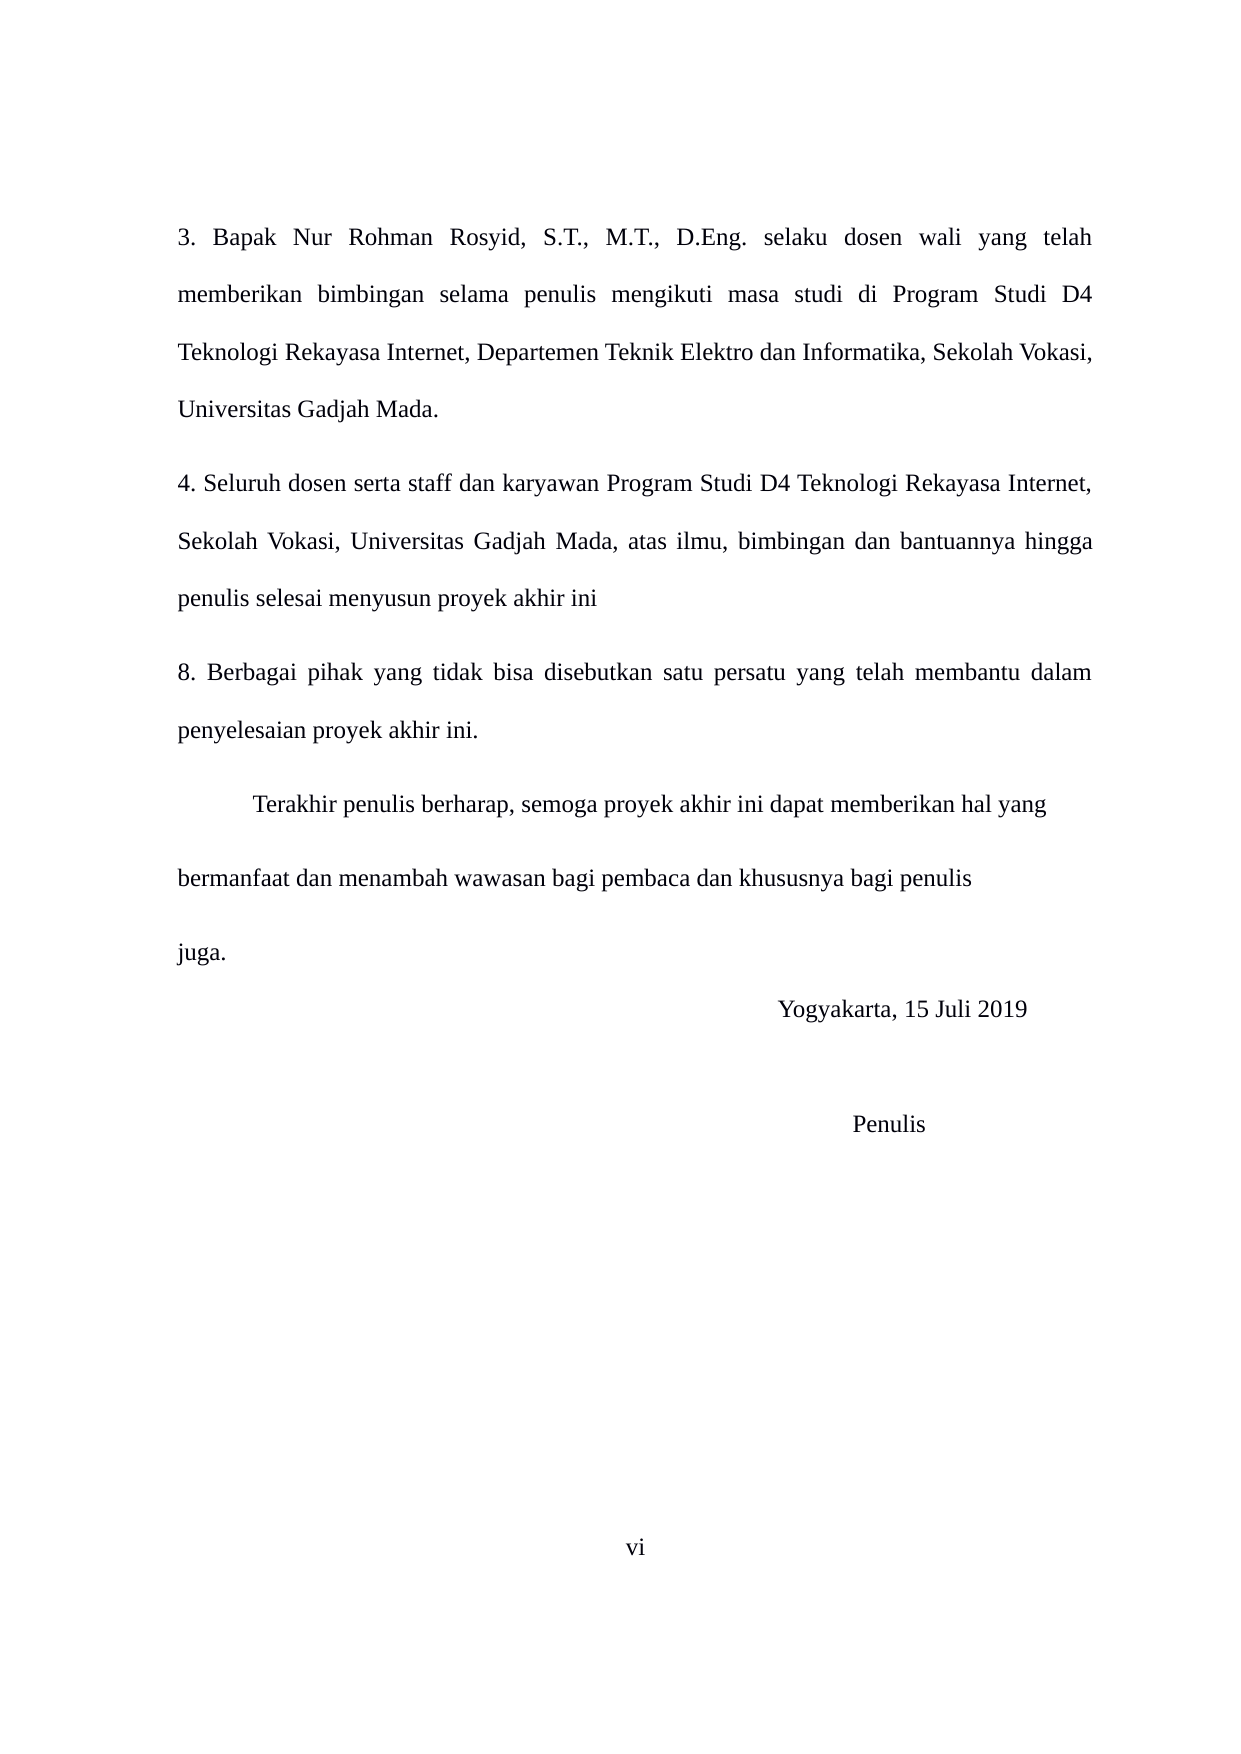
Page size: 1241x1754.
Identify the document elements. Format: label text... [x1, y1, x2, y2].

text 3. Bapak Nur Rohman Rosyid, S.T., M.T., D.Eng. selaku dosen wali yang telah memberikan bimbingan selama penulis mengikuti masa studi di Program Studi D4 Teknologi Rekayasa Internet, Departemen Teknik Elektro dan Informatika, Sekolah Vokasi, Universitas Gadjah Mada. [177, 222, 1093, 423]
text 8. Berbagai pihak yang tidak bisa disebutkan satu persatu yang telah membantu dalam penyelesaian proyek akhir ini. [177, 657, 1093, 744]
text juga. [177, 937, 1093, 966]
text bermanfaat dan menambah wawasan bagi pembaca dan khususnya bagi penulis [177, 863, 1093, 892]
text Penulis [177, 1109, 1093, 1138]
text Terakhir penulis berharap, semoga proyek akhir ini dapat memberikan hal yang [177, 789, 1093, 818]
text Yogyakarta, 15 Juli 2019 [177, 994, 1093, 1023]
text 4. Seluruh dosen serta staff dan karyawan Program Studi D4 Teknologi Rekayasa Internet, Sekolah Vokasi, Universitas Gadjah Mada, atas ilmu, bimbingan dan bantuannya hingga penulis selesai menyusun proyek akhir ini [177, 468, 1093, 612]
